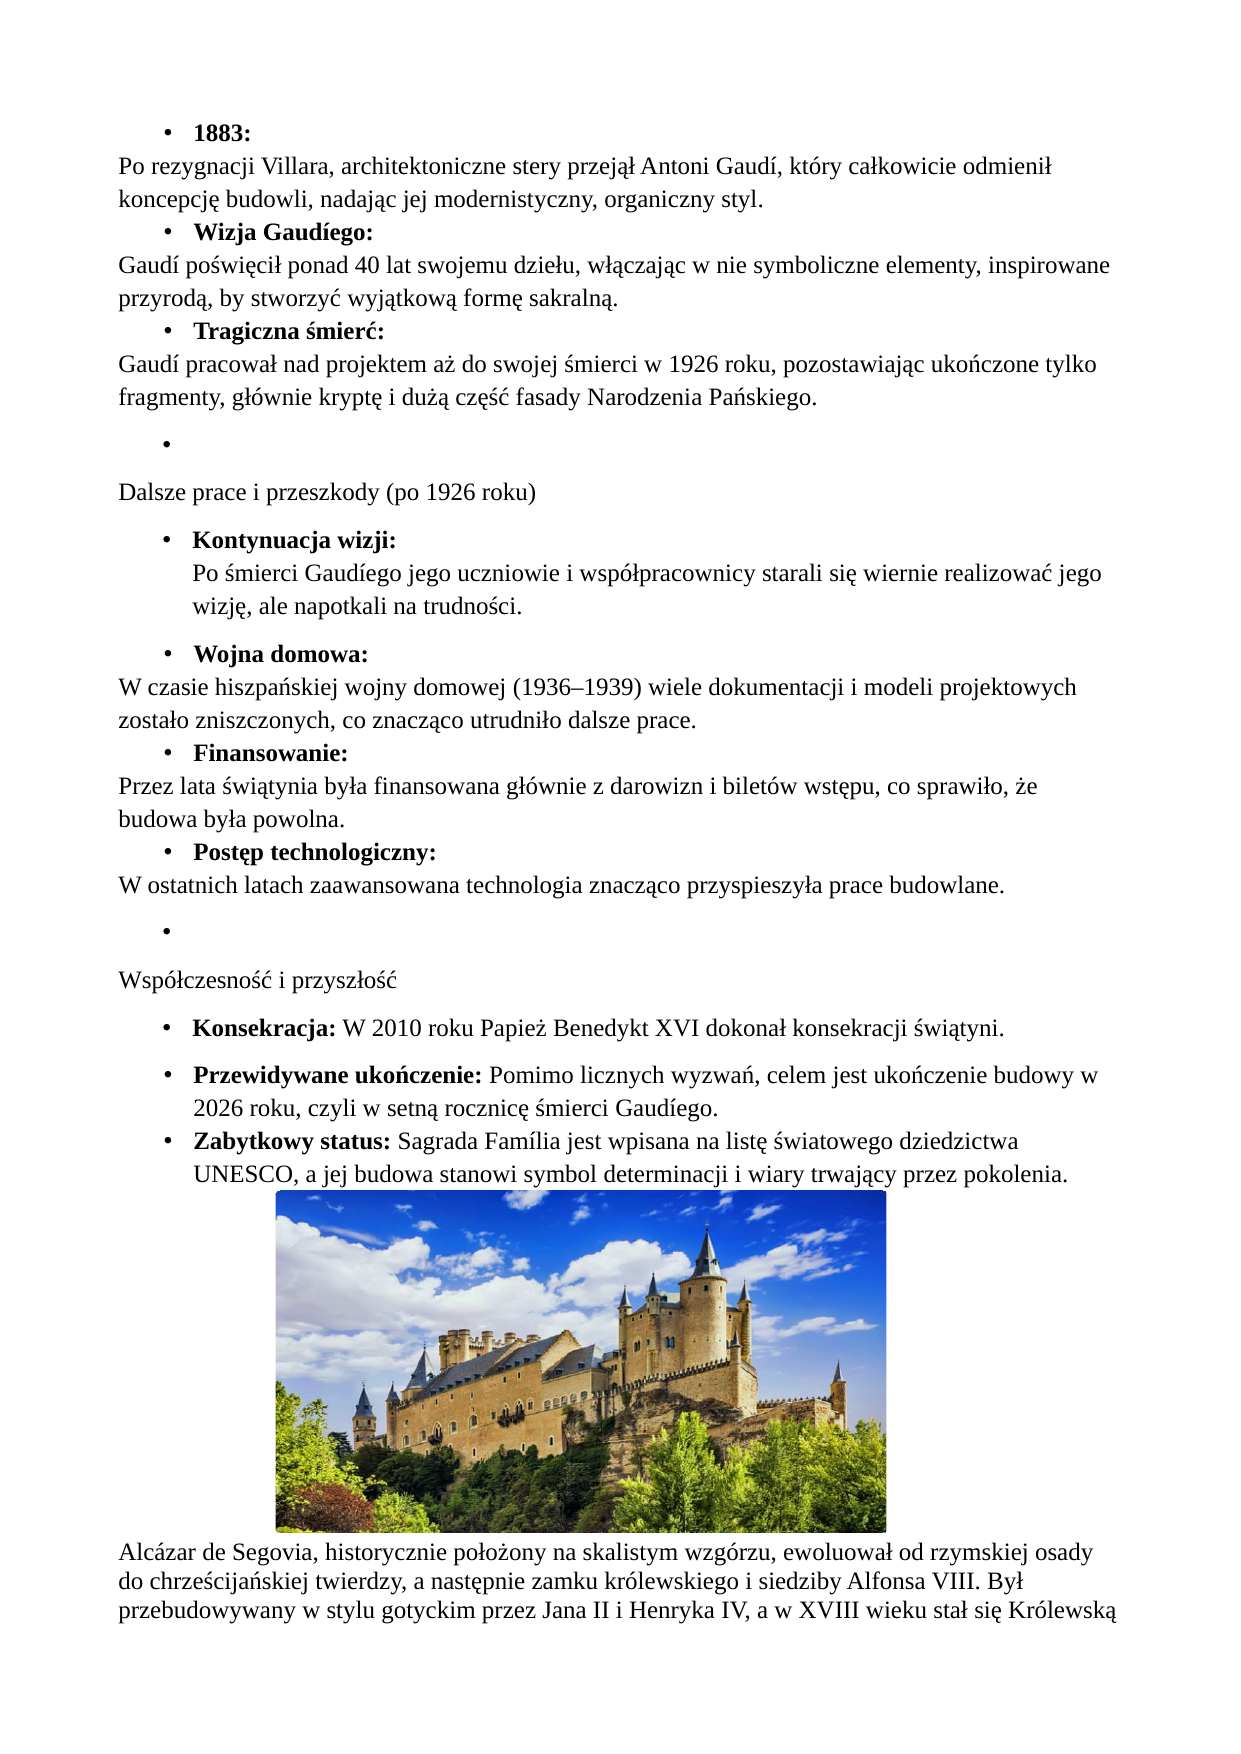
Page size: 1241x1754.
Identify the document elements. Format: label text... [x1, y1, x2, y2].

picture [275, 1190, 887, 1533]
list Wojna domowa: [164, 639, 1122, 667]
list Wizja Gaudíego: [164, 217, 1122, 246]
text W ostatnich latach zaawansowana technologia znacząco przyspieszyła prace budowlane. [118, 870, 1122, 899]
text Współczesność i przyszłość [118, 965, 1122, 994]
list Zabytkowy status: Sagrada Família jest wpisana na listę światowego dziedzictwa UNESCO, a jej budowa stanowi symbol determinacji i wiary trwający przez pokolenia. [164, 1126, 1122, 1188]
text W czasie hiszpańskiej wojny domowej (1936–1939) wiele dokumentacji i modeli projektowych zostało zniszczonych, co znacząco utrudniło dalsze prace. [118, 672, 1122, 733]
list Tragiczna śmierć: [164, 316, 1122, 345]
list Finansowanie: [164, 738, 1122, 767]
text Gaudí poświęcił ponad 40 lat swojemu dziełu, włączając w nie symboliczne elementy, inspirowane przyrodą, by stworzyć wyjątkową formę sakralną. [118, 250, 1122, 312]
text Dalsze prace i przeszkody (po 1926 roku) [118, 477, 1122, 506]
list Przewidywane ukończenie: Pomimo licznych wyzwań, celem jest ukończenie budowy w 2026 roku, czyli w setną rocznicę śmierci Gaudíego. [164, 1060, 1122, 1122]
text Przez lata świątynia była finansowana głównie z darowizn i biletów wstępu, co sprawiło, że budowa była powolna. [118, 771, 1122, 833]
list Po śmierci Gaudíego jego uczniowie i współpracownicy starali się wiernie realizować jego wizję, ale napotkali na trudności. [162, 558, 1122, 620]
text Alcázar de Segovia, historycznie położony na skalistym wzgórzu, ewoluował od rzymskiej osady do chrześcijańskiej twierdzy, a następnie zamku królewskiego i siedziby Alfonsa VIII. Był przebudowywany w stylu gotyckim przez Jana II i Henryka IV, a w XVIII wieku stał się Królewską [118, 1537, 1122, 1624]
text Gaudí pracował nad projektem aż do swojej śmierci w 1926 roku, pozostawiając ukończone tylko fragmenty, głównie kryptę i dużą część fasady Narodzenia Pańskiego. [118, 349, 1122, 411]
list 1883: [164, 118, 1122, 147]
list Konsekracja: W 2010 roku Papież Benedykt XVI dokonał konsekracji świątyni. [162, 1013, 1122, 1041]
list Postęp technologiczny: [164, 837, 1122, 866]
text Po rezygnacji Villara, architektoniczne stery przejął Antoni Gaudí, który całkowicie odmienił koncepcję budowli, nadając jej modernistyczny, organiczny styl. [118, 151, 1122, 213]
list Kontynuacja wizji: [162, 525, 1122, 554]
